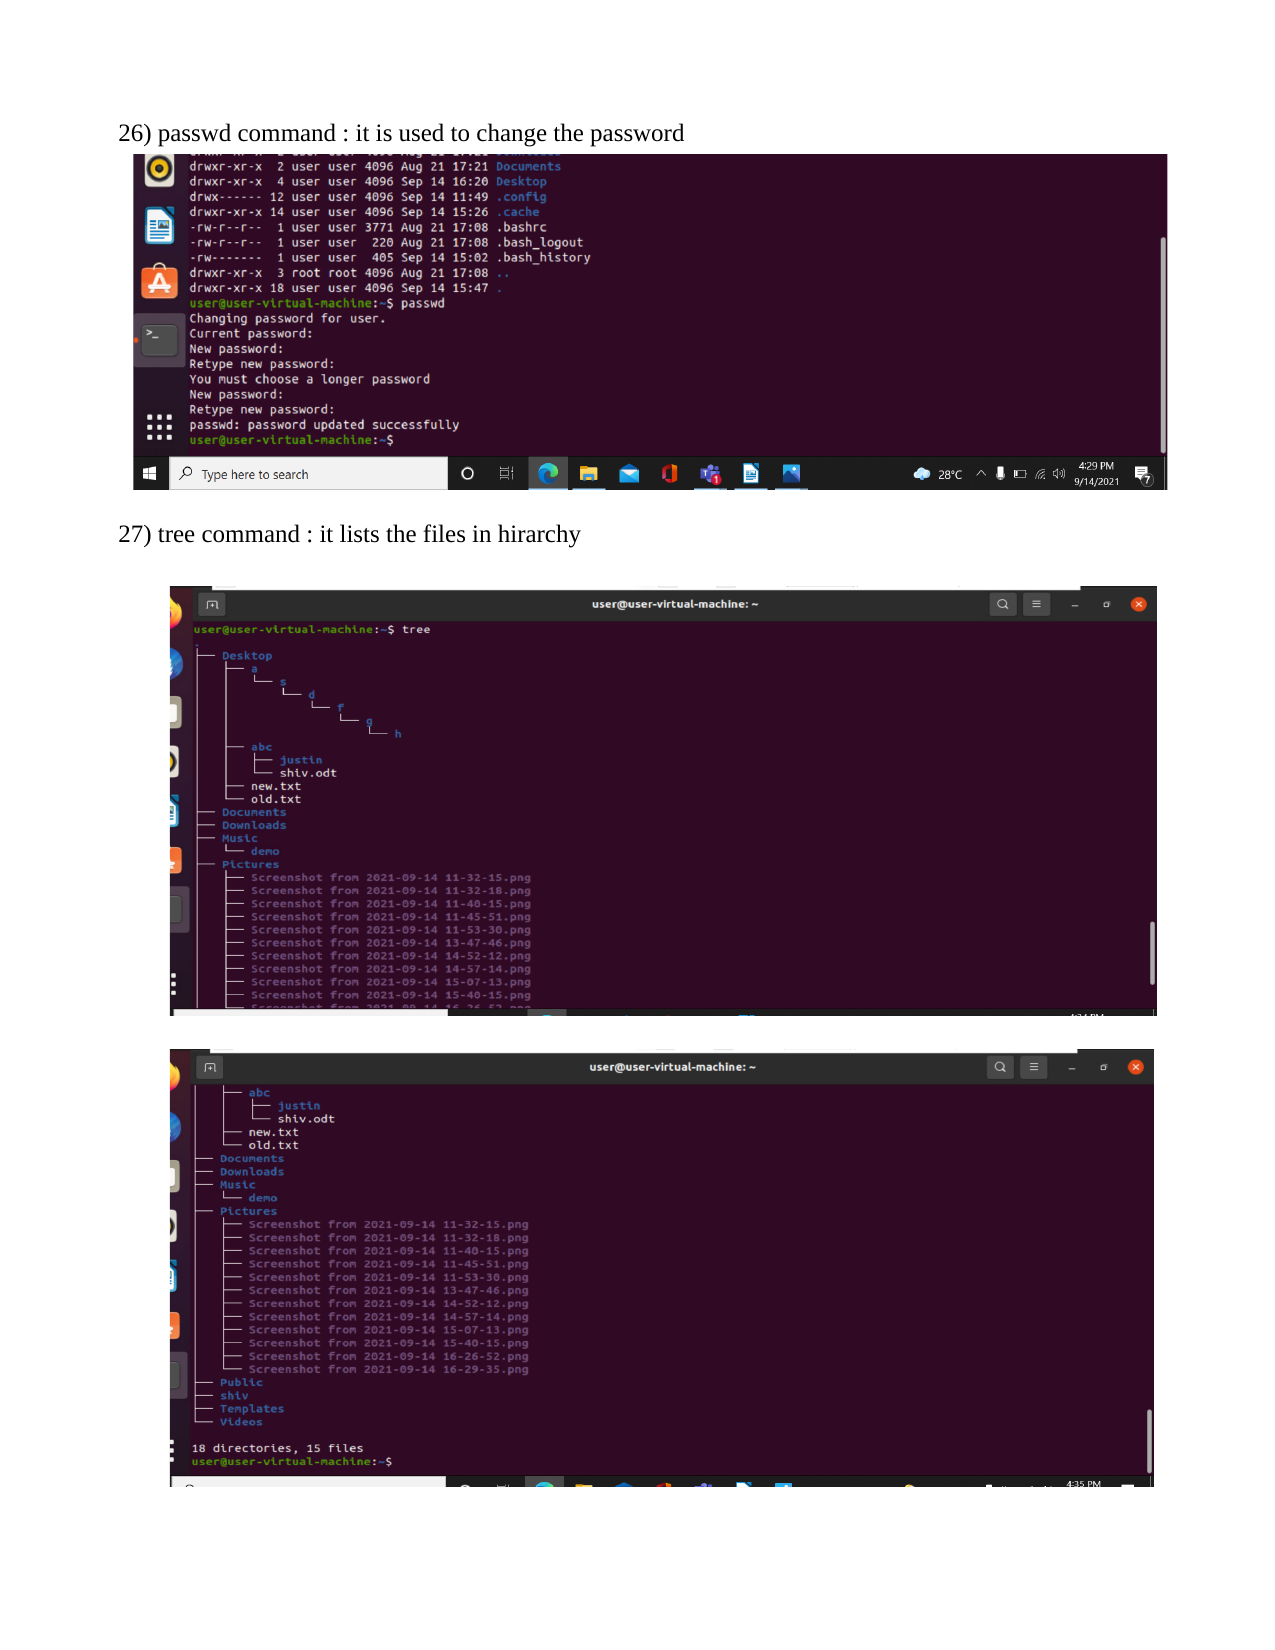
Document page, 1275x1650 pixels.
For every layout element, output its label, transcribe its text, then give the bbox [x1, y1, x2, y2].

picture [133, 154, 1168, 489]
text 27) tree command : it lists the files in hirarchy [118, 519, 1157, 547]
picture [169, 586, 1157, 1016]
picture [169, 1049, 1154, 1487]
text 26) passwd command : it is used to change the password [118, 118, 1157, 147]
